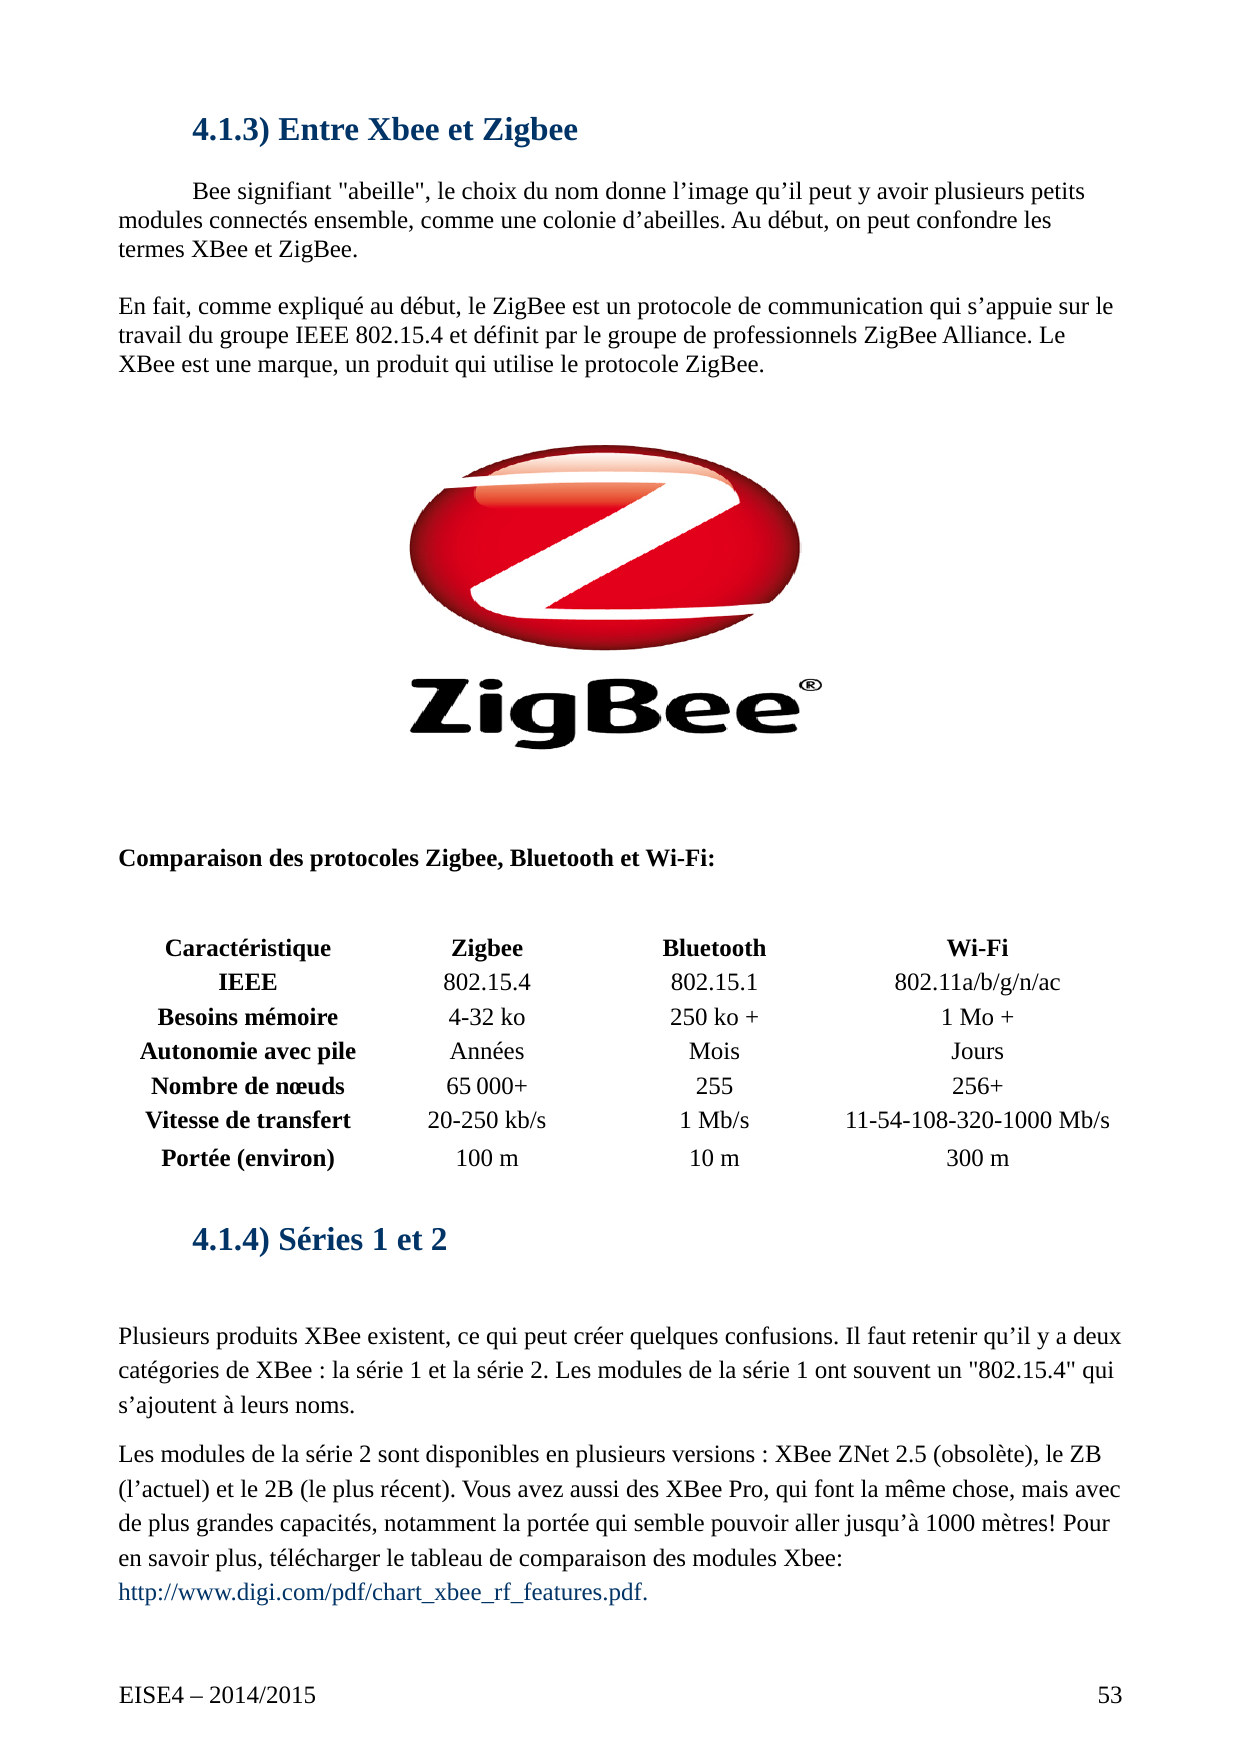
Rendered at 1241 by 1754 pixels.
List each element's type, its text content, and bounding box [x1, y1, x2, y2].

table_cell Besoins mémoire [118, 999, 377, 1033]
table_cell 802.15.4 [378, 964, 596, 999]
table_cell Vitesse de transfert [118, 1103, 377, 1137]
table_cell 1 Mo + [832, 999, 1123, 1033]
table_cell 250 ko + [596, 999, 832, 1033]
picture [401, 435, 839, 757]
table_header Caractéristique [118, 930, 377, 964]
text Bee signifiant "abeille", le choix du nom donne l’image qu’il peut y avoir plusieurs petits modules connectés ensemble, comme une colonie d’abeilles. Au début, on peut confondre les termes XBee et ZigBee. [118, 176, 1122, 263]
table_cell 4-32 ko [378, 999, 596, 1033]
text En fait, comme expliqué au début, le ZigBee est un protocole de communication qui s’appuie sur le travail du groupe IEEE 802.15.4 et définit par le groupe de professionnels ZigBee Alliance. Le XBee est une marque, un produit qui utilise le protocole ZigBee. [118, 291, 1122, 378]
table_cell 256+ [832, 1068, 1123, 1103]
table_cell 100 m [378, 1137, 596, 1178]
text Plusieurs produits XBee existent, ce qui peut créer quelques confusions. Il faut retenir qu’il y a deux catégories de XBee : la série 1 et la série 2. Les modules de la série 1 ont souvent un "802.15.4" qui s’ajoutent à leurs noms. [118, 1321, 1122, 1419]
table_cell 255 [596, 1068, 832, 1103]
table_cell 20-250 kb/s [378, 1103, 596, 1137]
table_cell Nombre de nœuds [118, 1068, 377, 1103]
table_cell 802.11a/b/g/n/ac [832, 964, 1123, 999]
table_cell IEEE [118, 964, 377, 999]
text Comparaison des protocoles Zigbee, Bluetooth et Wi-Fi: [118, 843, 1122, 872]
table_cell 300 m [832, 1137, 1123, 1178]
table_cell Jours [832, 1034, 1123, 1068]
table_cell Portée (environ) [118, 1137, 377, 1178]
table_cell 802.15.1 [596, 964, 832, 999]
table_cell 1 Mb/s [596, 1103, 832, 1137]
table_header Wi-Fi [832, 930, 1123, 964]
table_header Bluetooth [596, 930, 832, 964]
text Les modules de la série 2 sont disponibles en plusieurs versions : XBee ZNet 2.5 (obsolète), le ZB (l’actuel) et le 2B (le plus récent). Vous avez aussi des XBee Pro, qui font la même chose, mais avec de plus grandes capacités, notamment la portée qui semble pouvoir aller jusqu’à 1000 mètres! Pour en savoir plus, télécharger le tableau de comparaison des modules Xbee: http://www.digi.com/pdf/chart_xbee_rf_features.pdf. [118, 1439, 1122, 1606]
table_cell Autonomie avec pile [118, 1034, 377, 1068]
table_cell 11-54-108-320-1000 Mb/s [832, 1103, 1123, 1137]
subtitle 4.1.4) Séries 1 et 2 [118, 1219, 1122, 1258]
table_cell Mois [596, 1034, 832, 1068]
table_cell 10 m [596, 1137, 832, 1178]
text 4.1.3) Entre Xbee et Zigbee [118, 109, 1122, 148]
table_cell Années [378, 1034, 596, 1068]
table_header Zigbee [378, 930, 596, 964]
table_cell 65 000+ [378, 1068, 596, 1103]
